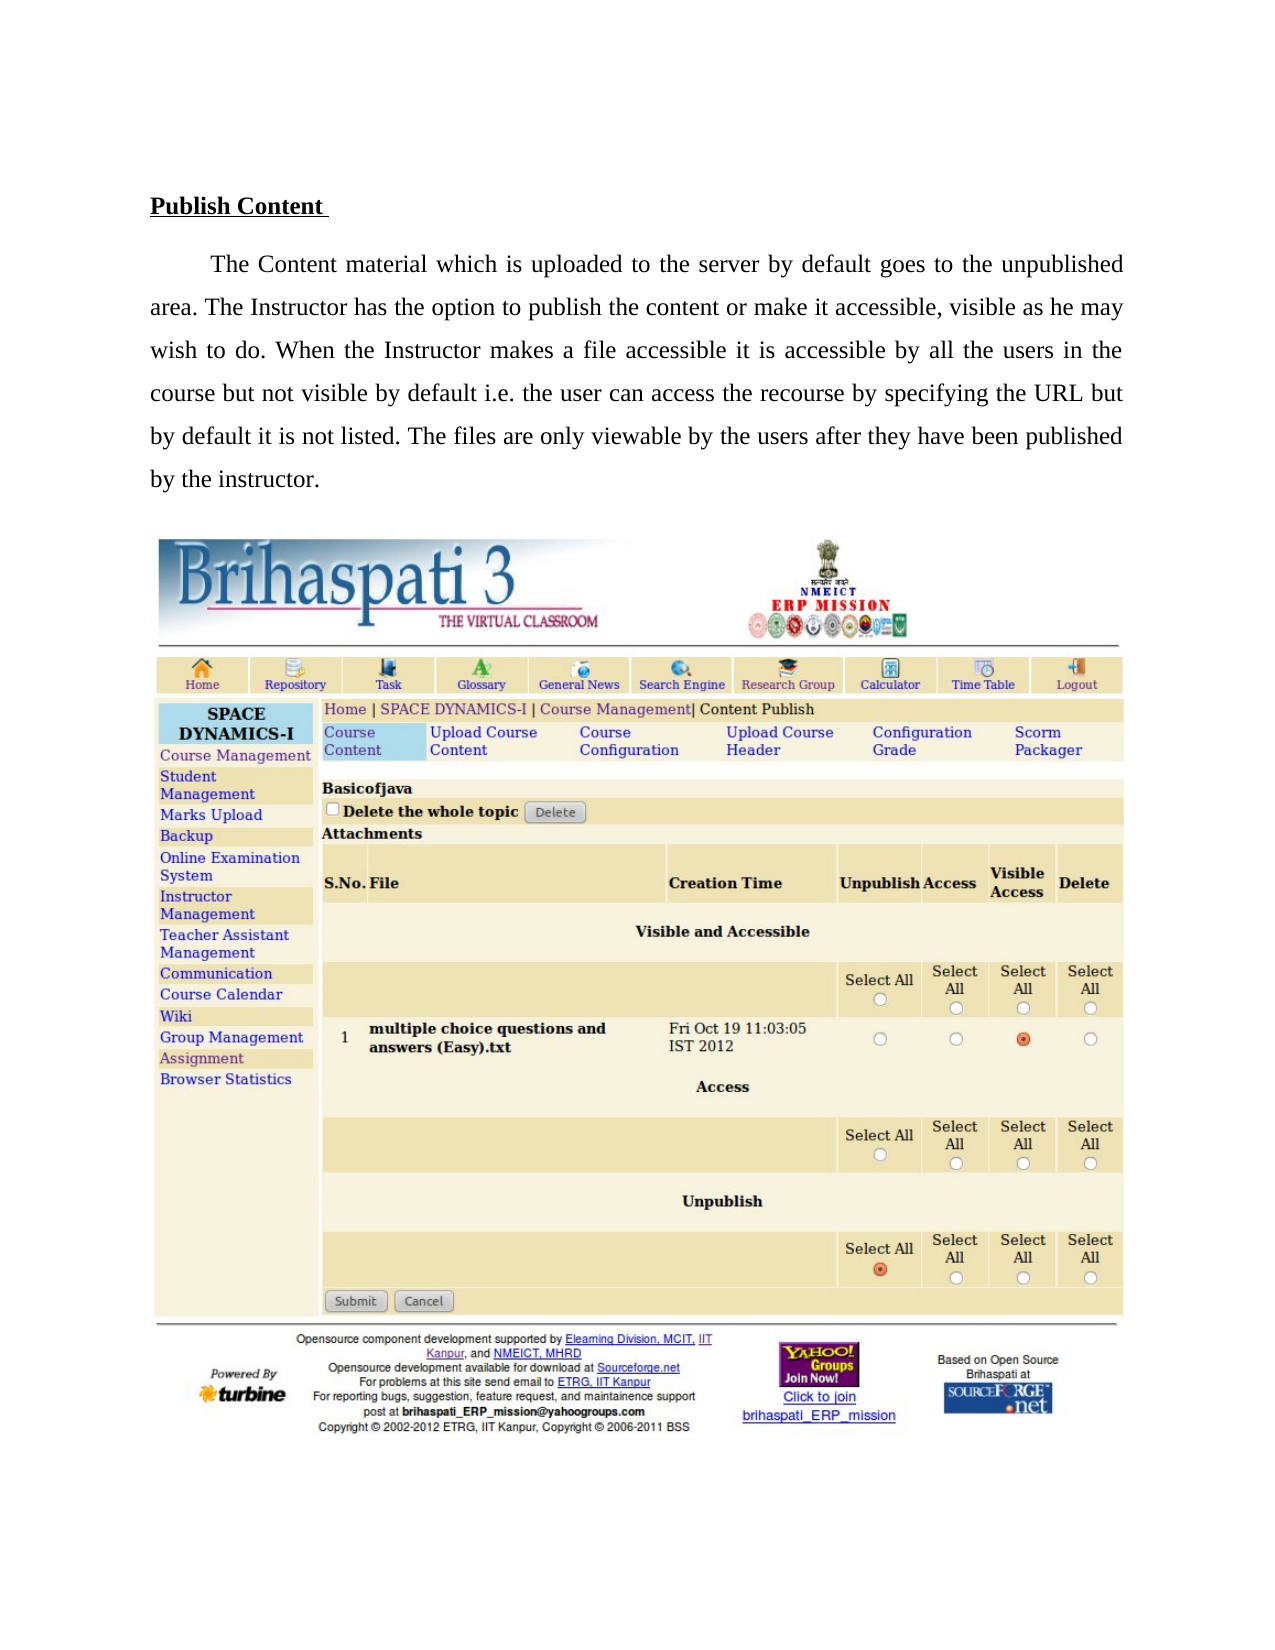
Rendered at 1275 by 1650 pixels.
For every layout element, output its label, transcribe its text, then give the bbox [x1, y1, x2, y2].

text Publish Content [150, 191, 1125, 219]
text The Content material which is uploaded to the server by default goes to the unpublished area. The Instructor has the option to publish the content or make it accessible, visible as he may wish to do. When the Instructor makes a file accessible it is accessible by all the users in the course but not visible by default i.e. the user can access the recourse by specifying the URL but by default it is not listed. The files are only viewable by the users after they have been published by the instructor. [150, 249, 1125, 493]
picture [150, 536, 1125, 1451]
